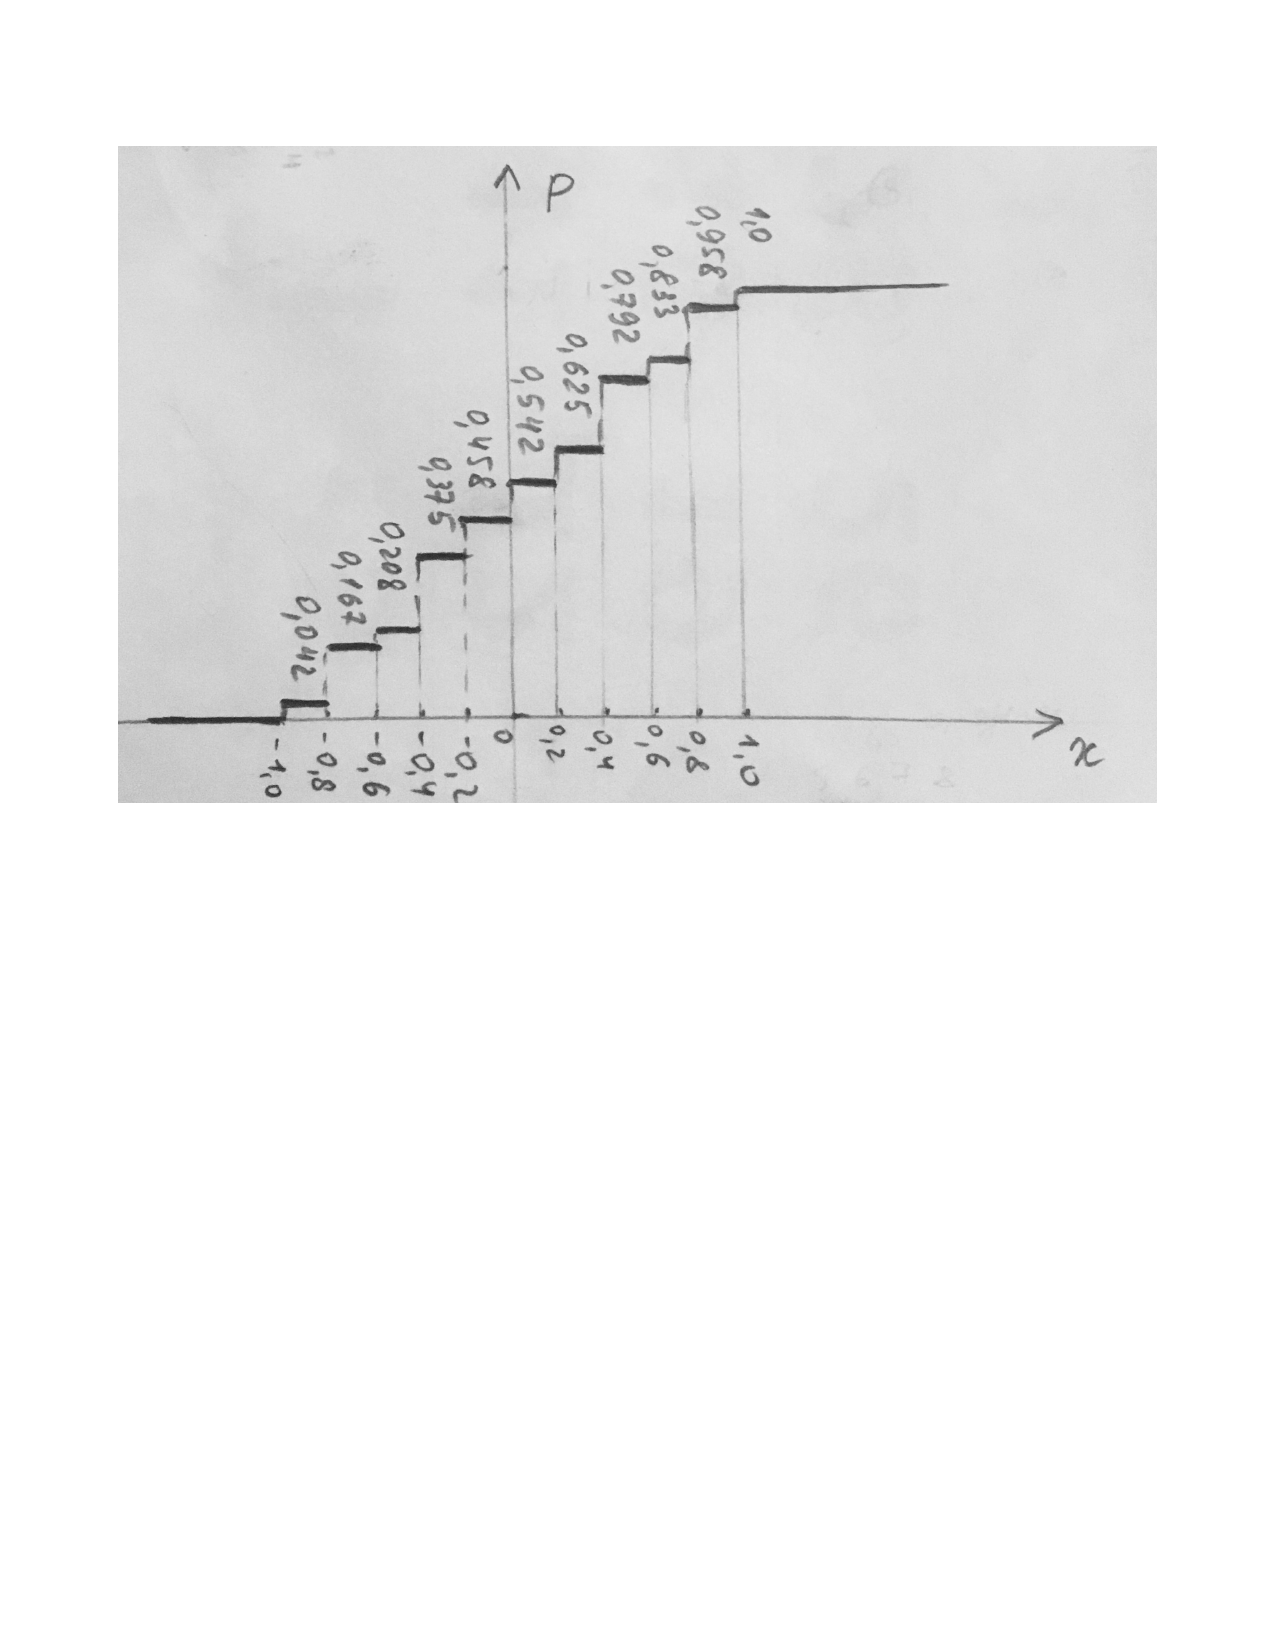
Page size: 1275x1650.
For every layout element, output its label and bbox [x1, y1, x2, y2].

picture [118, 146, 1157, 803]
